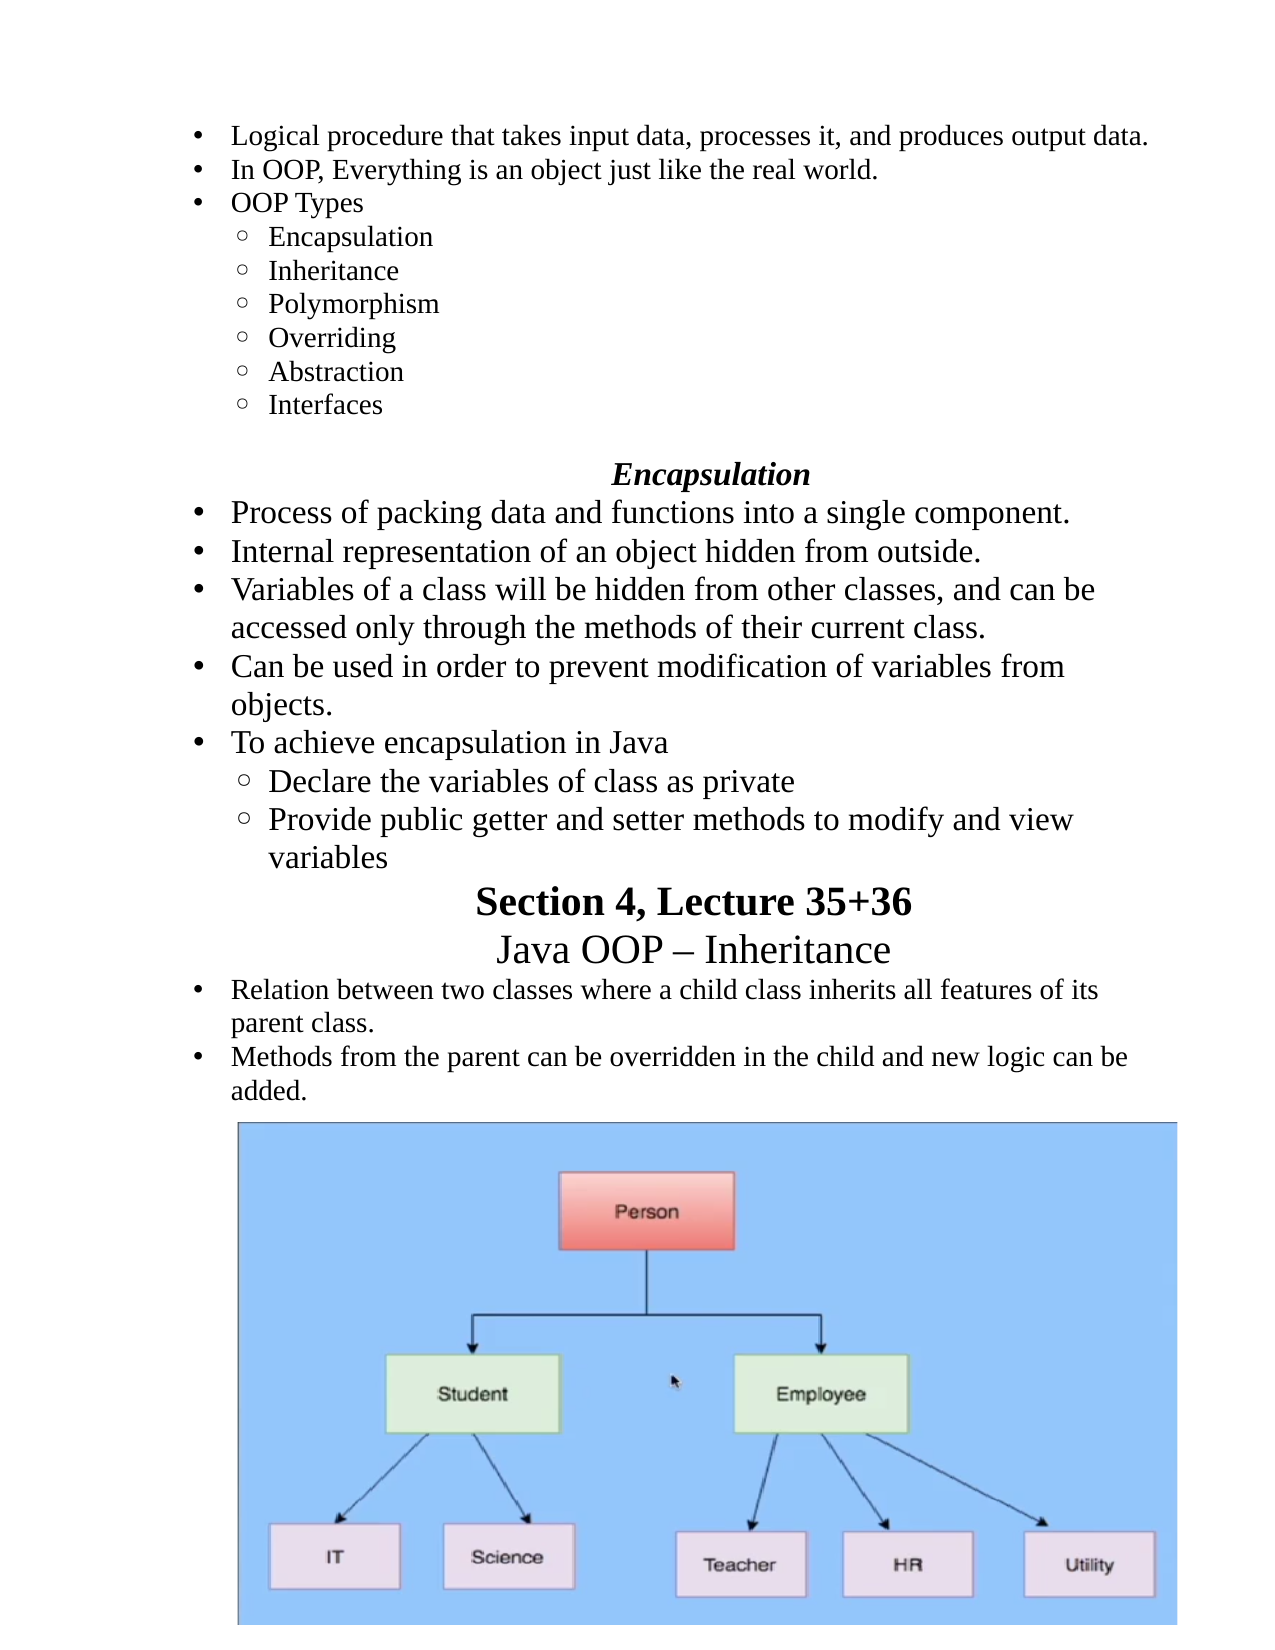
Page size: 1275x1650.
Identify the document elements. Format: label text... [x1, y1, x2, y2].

list Interfaces [231, 387, 1157, 421]
list Methods from the parent can be overridden in the child and new logic can be added. [193, 1039, 1157, 1106]
list Encapsulation [231, 219, 1157, 253]
list Overriding [231, 320, 1157, 354]
list Variables of a class will be hidden from other classes, and can be accessed only through the methods of their current class. [193, 569, 1157, 646]
list To achieve encapsulation in Java [193, 723, 1157, 761]
list Internal representation of an object hidden from outside. [193, 531, 1157, 569]
picture [237, 1122, 1178, 1625]
list OOP Types [193, 185, 1157, 219]
list Abstraction [231, 354, 1157, 387]
list Polymorphism [231, 286, 1157, 320]
list Inheritance [231, 253, 1157, 286]
list Can be used in order to prevent modification of variables from objects. [193, 646, 1157, 723]
list Encapsulation [231, 454, 1157, 493]
list Java OOP – Inheritance [193, 924, 1157, 972]
list Relation between two classes where a child class inherits all features of its parent class. [193, 972, 1157, 1039]
list Process of packing data and functions into a single component. [193, 493, 1157, 531]
list Declare the variables of class as private [231, 761, 1157, 799]
list In OOP, Everything is an object just like the real world. [193, 152, 1157, 185]
list Logical procedure that takes input data, processes it, and produces output data. [193, 118, 1157, 152]
list Provide public getter and setter methods to modify and view variables [231, 799, 1157, 876]
list Section 4, Lecture 35+36 [193, 876, 1157, 924]
